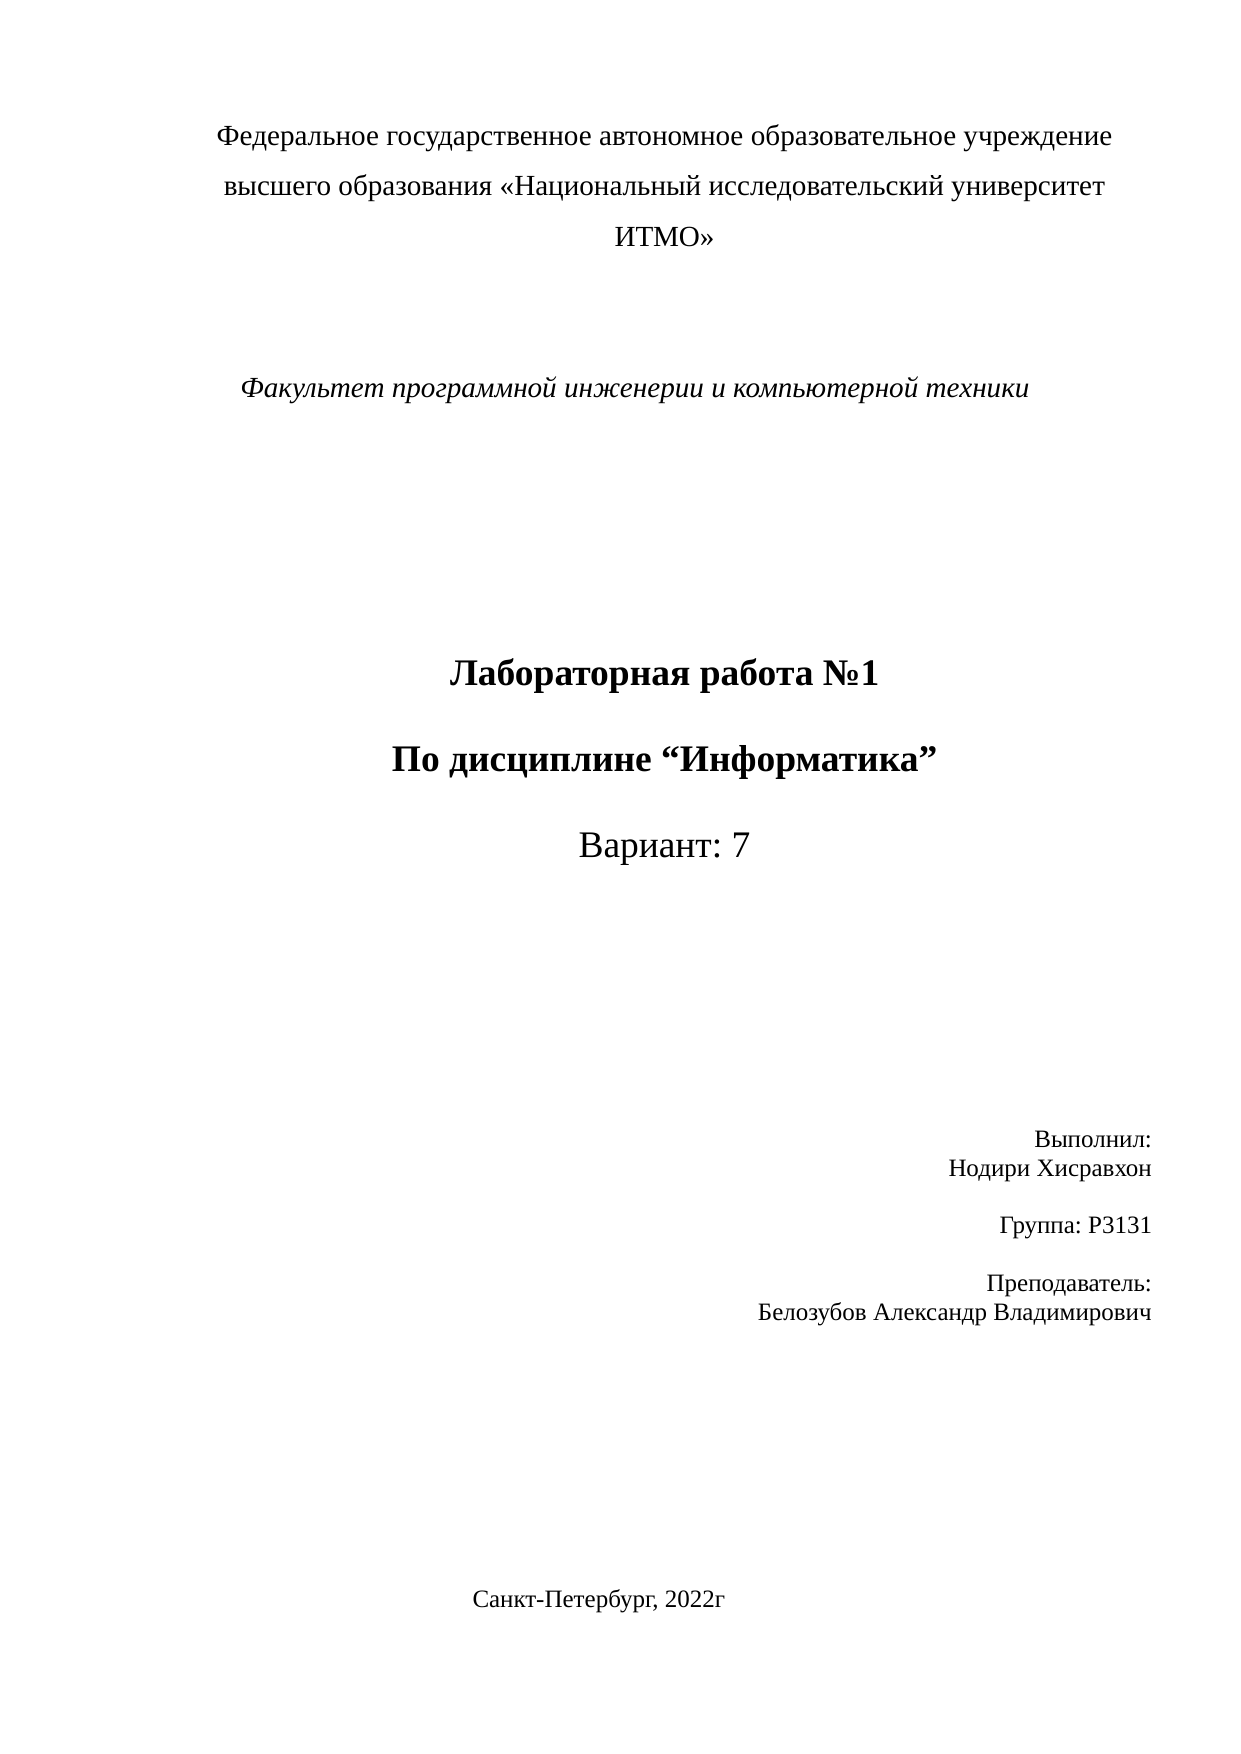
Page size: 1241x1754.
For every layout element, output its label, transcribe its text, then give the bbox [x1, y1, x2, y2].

text По дисциплине “Информатика” [177, 736, 1152, 779]
text Нодири Хисравхон [177, 1153, 1152, 1182]
text Вариант: 7 [177, 822, 1152, 866]
text высшего образования «Национальный исследовательский университет [177, 168, 1152, 202]
text Санкт-Петербург, 2022г [398, 1584, 1152, 1613]
text Факультет программной инженерии и компьютерной техники [118, 370, 1152, 403]
text Преподаватель: [177, 1268, 1152, 1297]
text Выполнил: [177, 1124, 1152, 1153]
text Группа: Р3131 [177, 1211, 1152, 1239]
text ИТМО» [177, 219, 1152, 252]
text Белозубов Александр Владимирович [177, 1297, 1152, 1326]
text Федеральное государственное автономное образовательное учреждение [177, 118, 1152, 152]
text Лабораторная работа №1 [177, 650, 1152, 693]
